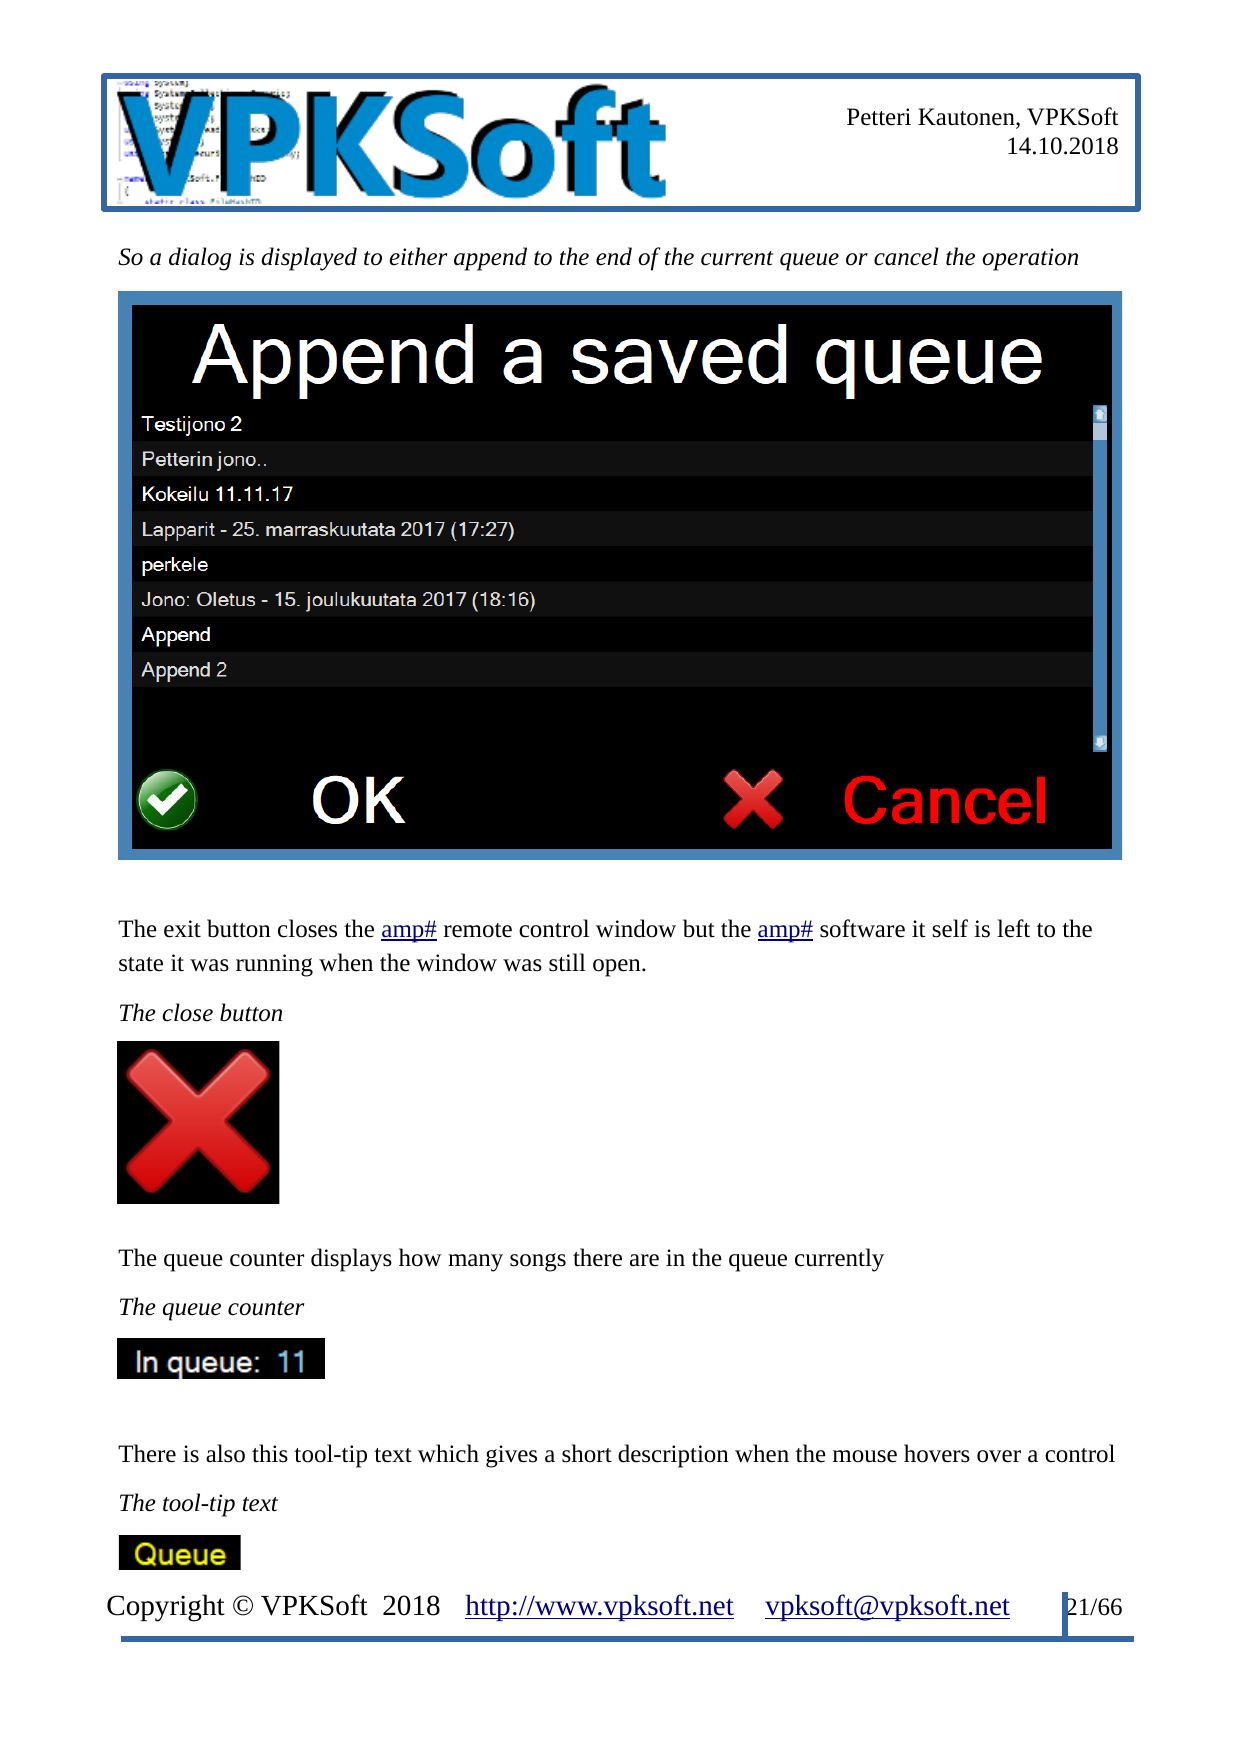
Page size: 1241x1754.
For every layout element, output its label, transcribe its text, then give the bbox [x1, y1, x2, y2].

text There is also this tool-tip text which gives a short description when the mouse hovers over a control [118, 1439, 1122, 1468]
text The tool-tip text [118, 1488, 1122, 1517]
picture [117, 1338, 325, 1379]
picture [116, 81, 672, 204]
text The exit button closes the amp# remote control window but the amp# software it self is left to the state it was running when the window was still open. [118, 914, 1122, 977]
text The close button [118, 998, 1122, 1026]
text The queue counter [118, 1292, 1122, 1321]
picture [117, 1041, 280, 1204]
picture [118, 291, 1123, 860]
picture [118, 1535, 241, 1570]
text So a dialog is displayed to either append to the end of the current queue or cancel the operation [118, 242, 1122, 271]
text The queue counter displays how many songs there are in the queue currently [118, 1243, 1122, 1272]
